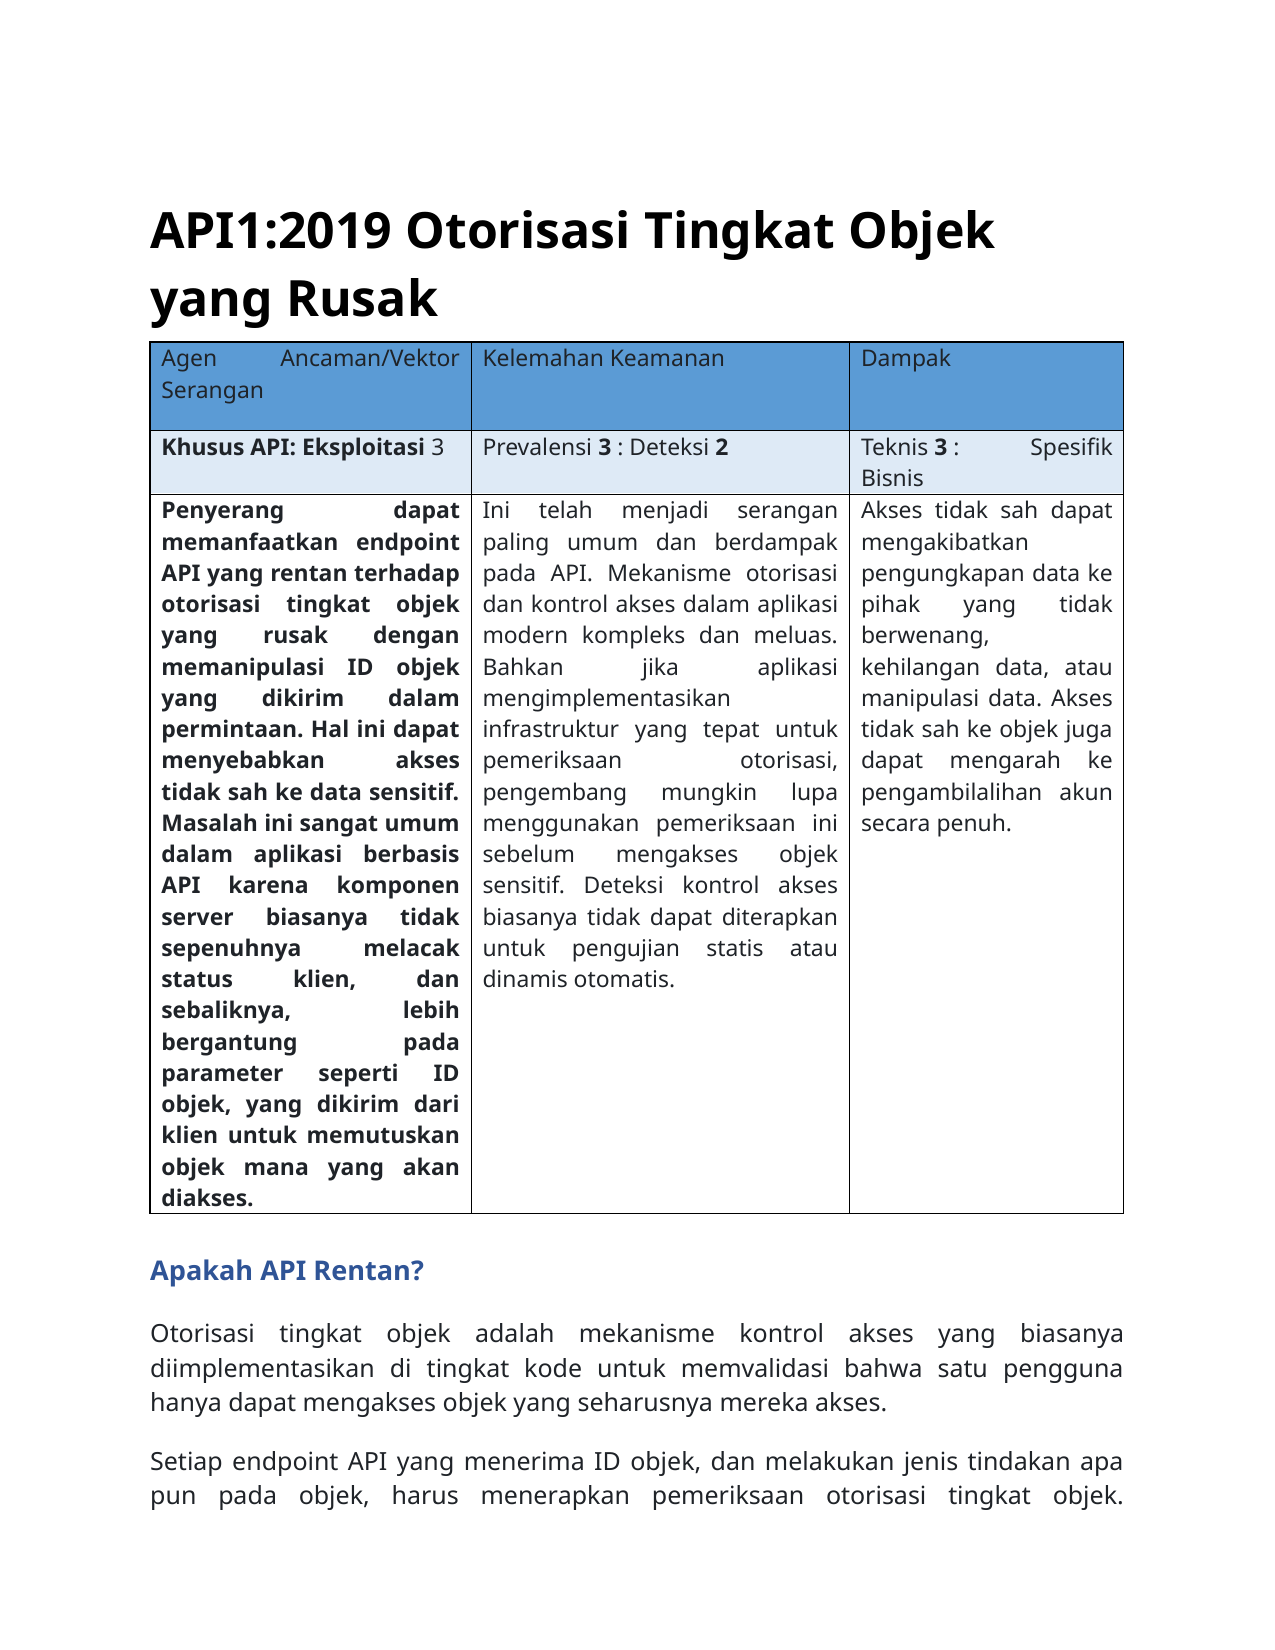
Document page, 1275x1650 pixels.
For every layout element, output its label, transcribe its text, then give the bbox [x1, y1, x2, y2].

table_cell Ini telah menjadi serangan paling umum dan berdampak pada API. Mekanisme otorisasi dan kontrol akses dalam aplikasi modern kompleks dan meluas. Bahkan jika aplikasi mengimplementasikan infrastruktur yang tepat untuk pemeriksaan otorisasi, pengembang mungkin lupa menggunakan pemeriksaan ini sebelum mengakses objek sensitif. Deteksi kontrol akses biasanya tidak dapat diterapkan untuk pengujian statis atau dinamis otomatis. [472, 495, 849, 1213]
text Otorisasi tingkat objek adalah mekanisme kontrol akses yang biasanya diimplementasikan di tingkat kode untuk memvalidasi bahwa satu pengguna hanya dapat mengakses objek yang seharusnya mereka akses. [150, 1316, 1125, 1418]
table_header Kelemahan Keamanan [472, 343, 849, 430]
subtitle API1:2019 Otorisasi Tingkat Objek yang Rusak [150, 195, 1125, 331]
table_header Agen Ancaman/Vektor Serangan [151, 343, 471, 430]
subtitle Apakah API Rentan? [150, 1252, 1125, 1289]
table_header Dampak [850, 343, 1123, 430]
table_cell Prevalensi 3 : Deteksi 2 [472, 431, 849, 493]
table_cell Penyerang dapat memanfaatkan endpoint API yang rentan terhadap otorisasi tingkat objek yang rusak dengan memanipulasi ID objek yang dikirim dalam permintaan. Hal ini dapat menyebabkan akses tidak sah ke data sensitif. Masalah ini sangat umum dalam aplikasi berbasis API karena komponen server biasanya tidak sepenuhnya melacak status klien, dan sebaliknya, lebih bergantung pada parameter seperti ID objek, yang dikirim dari klien untuk memutuskan objek mana yang akan diakses. [151, 495, 471, 1213]
text Setiap endpoint API yang menerima ID objek, dan melakukan jenis tindakan apa pun pada objek, harus menerapkan pemeriksaan otorisasi tingkat objek. [150, 1443, 1125, 1511]
table_cell Akses tidak sah dapat mengakibatkan pengungkapan data ke pihak yang tidak berwenang, kehilangan data, atau manipulasi data. Akses tidak sah ke objek juga dapat mengarah ke pengambilalihan akun secara penuh. [850, 495, 1123, 1213]
table_cell Khusus API: Eksploitasi 3 [151, 431, 471, 493]
table_cell Teknis 3 : Spesifik Bisnis [850, 431, 1123, 493]
